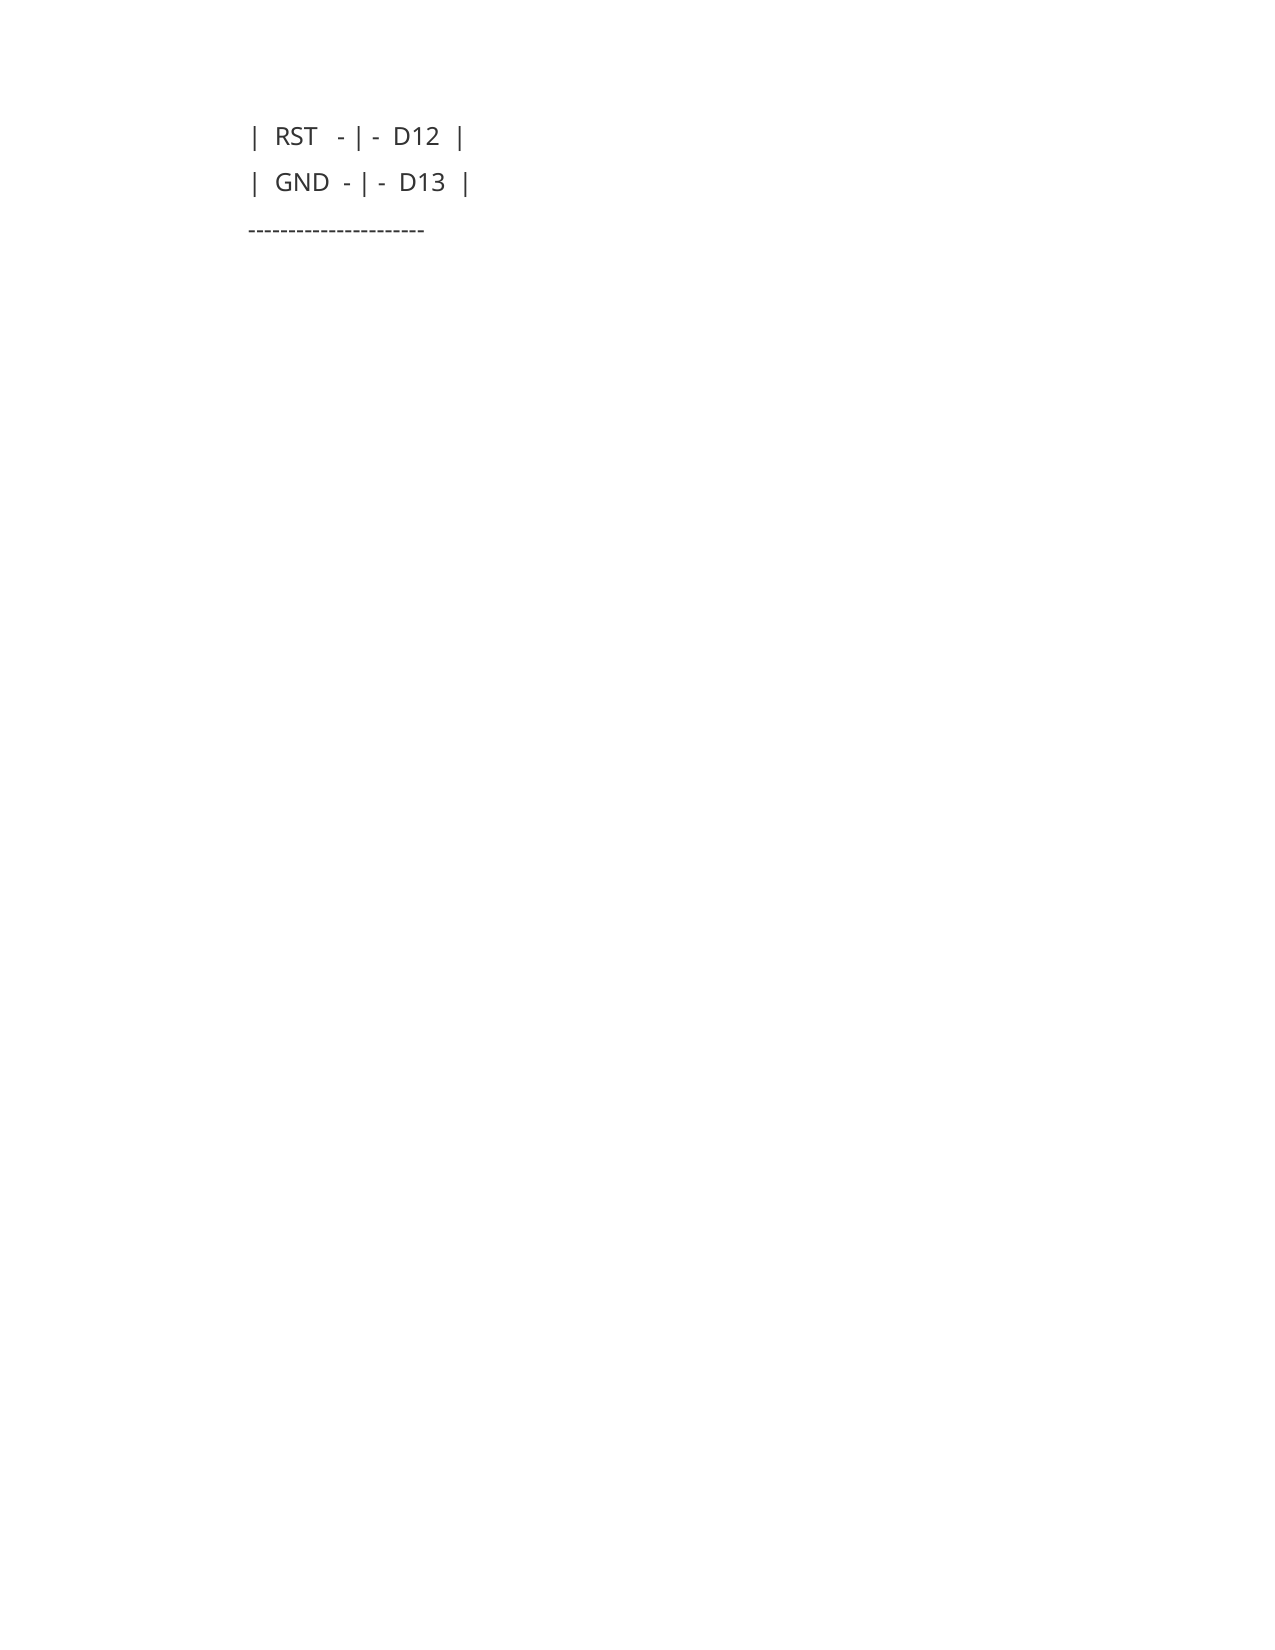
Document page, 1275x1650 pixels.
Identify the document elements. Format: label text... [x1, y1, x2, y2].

text | RST - | - D12 | [118, 118, 1157, 152]
text ---------------------- [118, 211, 1157, 245]
text | GND - | - D13 | [118, 165, 1157, 199]
